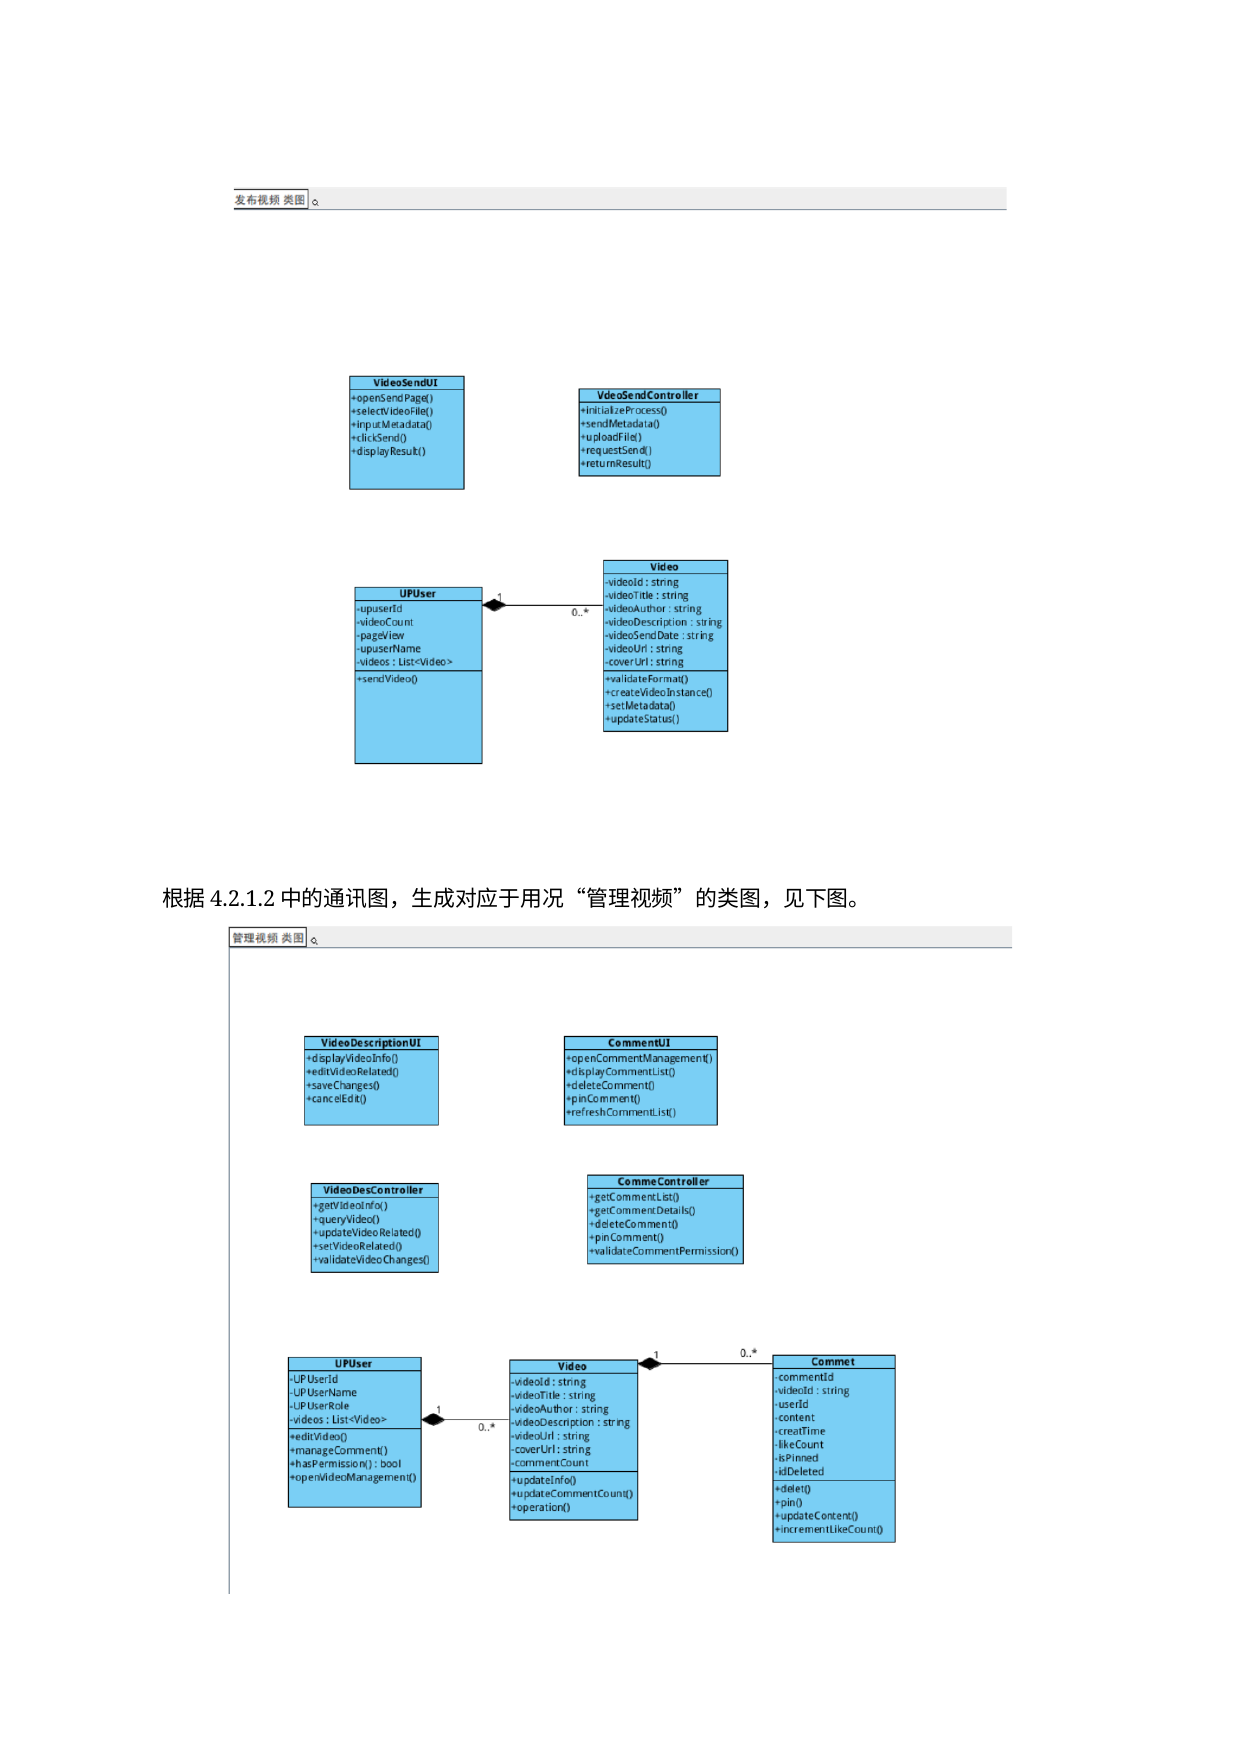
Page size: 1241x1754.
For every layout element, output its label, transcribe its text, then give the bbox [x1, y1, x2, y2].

text 根据4.2.1.2中的通讯图，生成对应于用况“管理视频”的类图，见下图。 [118, 881, 1122, 913]
picture [228, 926, 1013, 1594]
picture [233, 187, 1007, 847]
